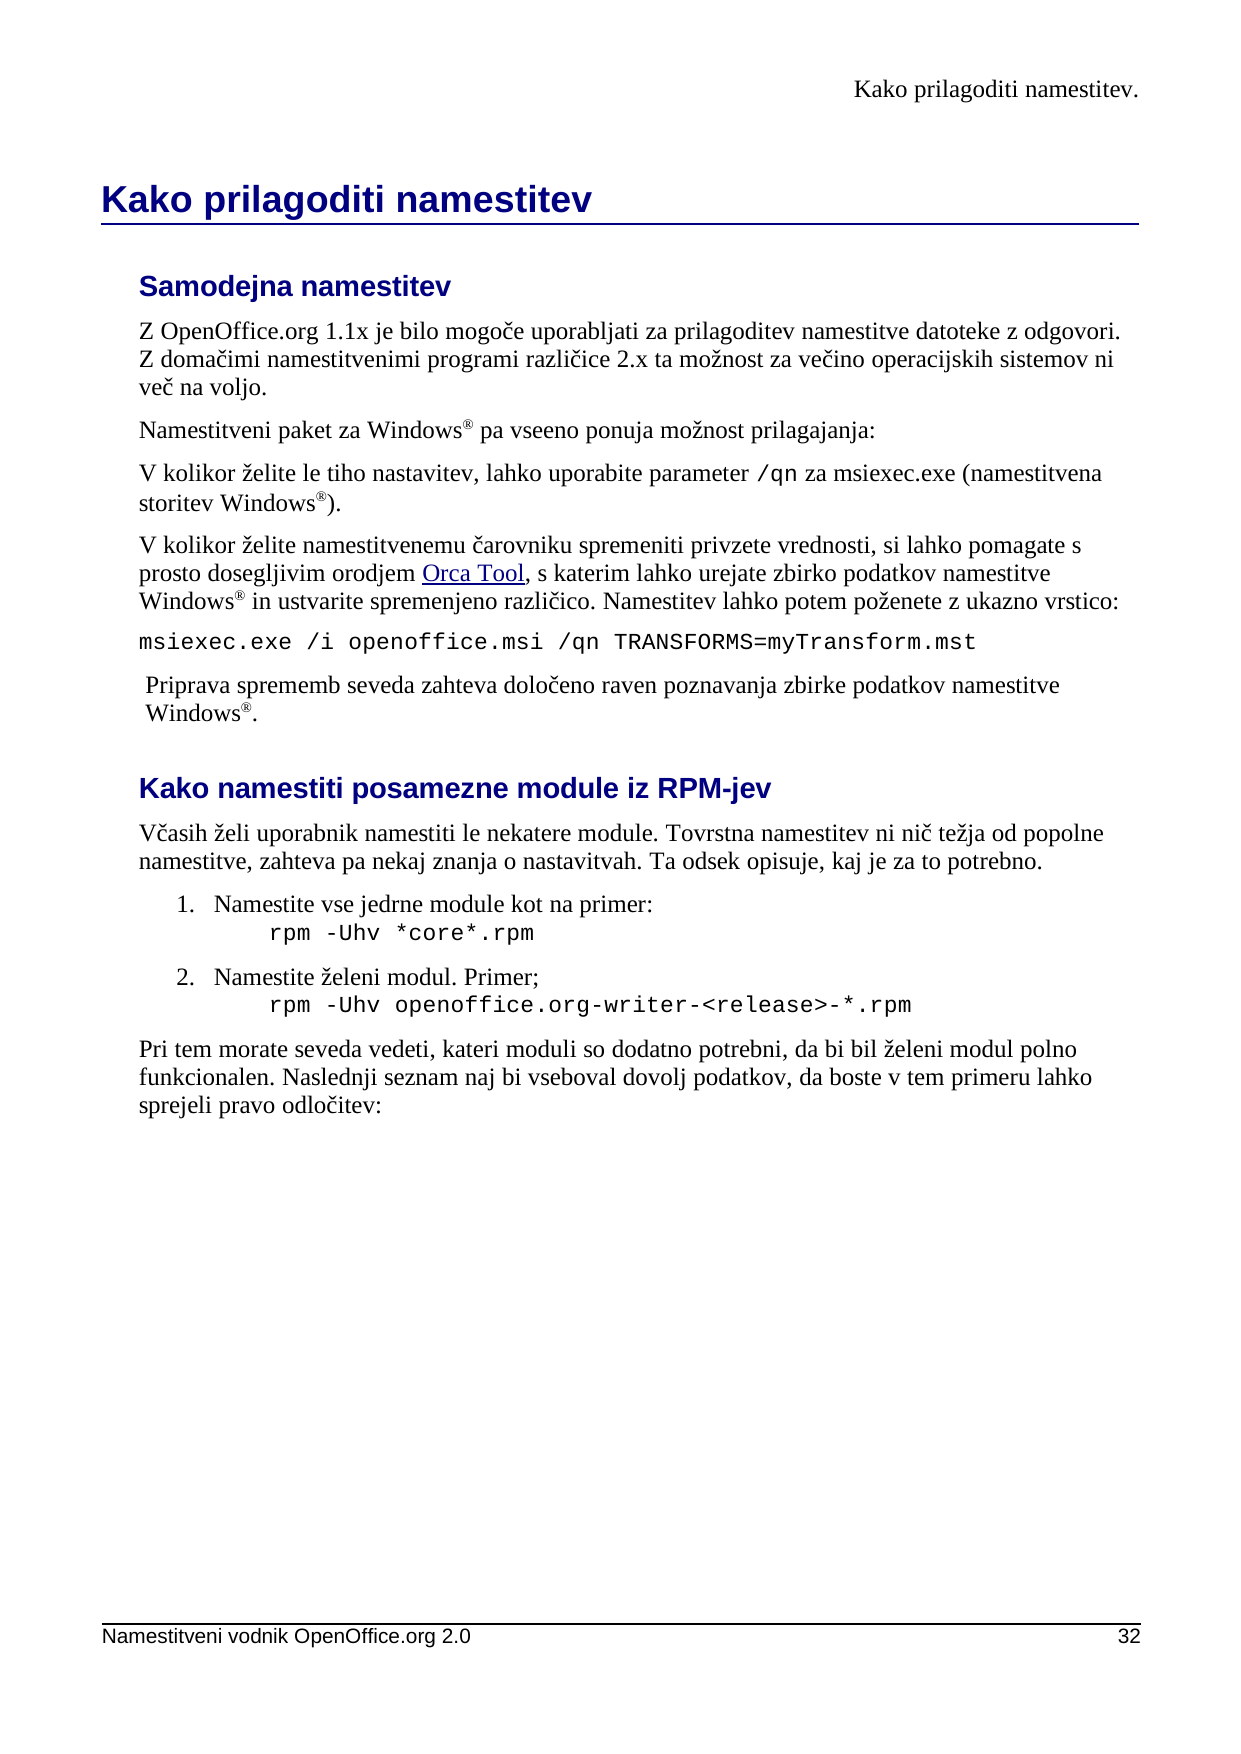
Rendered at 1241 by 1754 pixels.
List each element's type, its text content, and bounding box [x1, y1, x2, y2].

subtitle Kako namestiti posamezne module iz RPM-jev [138, 772, 1139, 804]
text Včasih želi uporabnik namestiti le nekatere module. Tovrstna namestitev ni nič težja od popolne namestitve, zahteva pa nekaj znanja o nastavitvah. Ta odsek opisuje, kaj je za to potrebno. [138, 819, 1139, 875]
text Z OpenOffice.org 1.1x je bilo mogoče uporabljati za prilagoditev namestitve datoteke z odgovori. Z domačimi namestitvenimi programi različice 2.x ta možnost za večino operacijskih sistemov ni več na voljo. [138, 317, 1139, 401]
subtitle Samodejna namestitev [138, 270, 1139, 302]
text Priprava sprememb seveda zahteva določeno raven poznavanja zbirke podatkov namestitve Windows®. [145, 671, 1139, 727]
list Namestite želeni modul. Primer; rpm -Uhv openoffice.org-writer-<release>-*.rpm [176, 962, 1139, 1020]
subtitle Kako prilagoditi namestitev [101, 179, 1139, 223]
text Namestitveni paket za Windows® pa vseeno ponuja možnost prilagajanja: [138, 416, 1139, 444]
text Pri tem morate seveda vedeti, kateri moduli so dodatno potrebni, da bi bil želeni modul polno funkcionalen. Naslednji seznam naj bi vseboval dovolj podatkov, da boste v tem primeru lahko sprejeli pravo odločitev: [138, 1035, 1139, 1119]
text V kolikor želite namestitvenemu čarovniku spremeniti privzete vrednosti, si lahko pomagate s prosto dosegljivim orodjem Orca Tool, s katerim lahko urejate zbirko podatkov namestitve Windows® in ustvarite spremenjeno različico. Namestitev lahko potem poženete z ukazno vrstico: [138, 531, 1139, 615]
text msiexec.exe /i openoffice.msi /qn TRANSFORMS=myTransform.mst [138, 630, 1139, 656]
list Namestite vse jedrne module kot na primer: rpm -Uhv *core*.rpm [176, 890, 1139, 948]
text V kolikor želite le tiho nastavitev, lahko uporabite parameter /qn za msiexec.exe (namestitvena storitev Windows®). [138, 459, 1139, 516]
